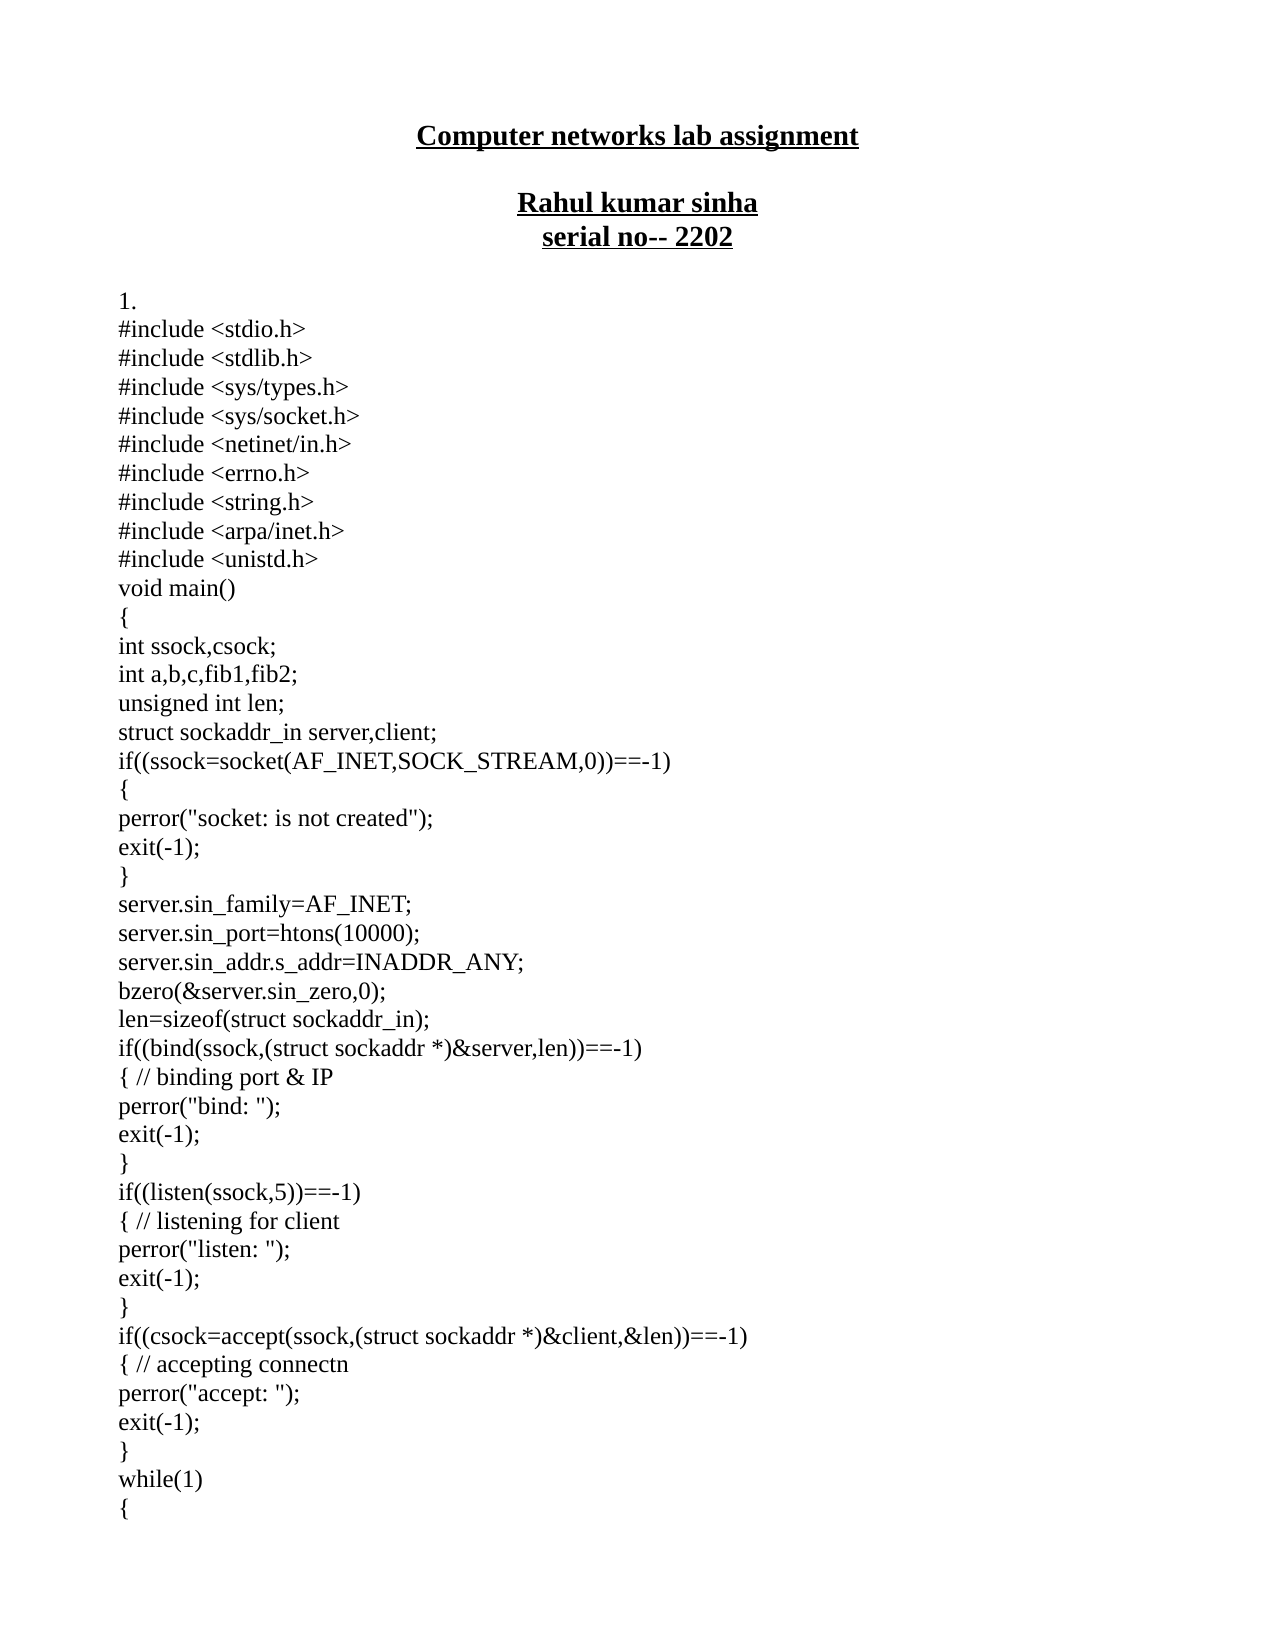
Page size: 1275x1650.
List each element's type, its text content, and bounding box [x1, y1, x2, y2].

text #include <stdio.h> [118, 314, 1157, 343]
text struct sockaddr_in server,client; [118, 717, 1157, 746]
text perror("accept: "); [118, 1378, 1157, 1407]
text int ssock,csock; [118, 631, 1157, 659]
text #include <sys/types.h> [118, 372, 1157, 401]
text bzero(&server.sin_zero,0); [118, 976, 1157, 1004]
text perror("socket: is not created"); [118, 803, 1157, 832]
text } [118, 1148, 1157, 1177]
text server.sin_family=AF_INET; [118, 889, 1157, 918]
text void main() [118, 573, 1157, 602]
text perror("bind: "); [118, 1091, 1157, 1119]
text } [118, 1292, 1157, 1321]
text { // listening for client [118, 1206, 1157, 1234]
text { [118, 1493, 1157, 1522]
text exit(-1); [118, 832, 1157, 861]
text serial no-- 2202 [118, 219, 1157, 252]
text { [118, 774, 1157, 803]
text exit(-1); [118, 1119, 1157, 1148]
text #include <sys/socket.h> [118, 401, 1157, 429]
text 1. [118, 286, 1157, 314]
text Rahul kumar sinha [118, 185, 1157, 219]
text int a,b,c,fib1,fib2; [118, 659, 1157, 688]
text #include <string.h> [118, 487, 1157, 516]
text if((ssock=socket(AF_INET,SOCK_STREAM,0))==-1) [118, 746, 1157, 774]
text #include <unistd.h> [118, 544, 1157, 573]
text len=sizeof(struct sockaddr_in); [118, 1004, 1157, 1033]
text } [118, 861, 1157, 889]
text } [118, 1436, 1157, 1464]
text { [118, 602, 1157, 631]
text if((bind(ssock,(struct sockaddr *)&server,len))==-1) [118, 1033, 1157, 1062]
text #include <errno.h> [118, 458, 1157, 487]
text if((listen(ssock,5))==-1) [118, 1177, 1157, 1206]
text { // binding port & IP [118, 1062, 1157, 1091]
text exit(-1); [118, 1407, 1157, 1436]
text #include <netinet/in.h> [118, 429, 1157, 458]
text Computer networks lab assignment [118, 118, 1157, 152]
text { // accepting connectn [118, 1349, 1157, 1378]
text #include <stdlib.h> [118, 343, 1157, 372]
text unsigned int len; [118, 688, 1157, 717]
text server.sin_port=htons(10000); [118, 918, 1157, 947]
text #include <arpa/inet.h> [118, 516, 1157, 544]
text exit(-1); [118, 1263, 1157, 1292]
text server.sin_addr.s_addr=INADDR_ANY; [118, 947, 1157, 976]
text while(1) [118, 1464, 1157, 1493]
text if((csock=accept(ssock,(struct sockaddr *)&client,&len))==-1) [118, 1321, 1157, 1349]
text perror("listen: "); [118, 1234, 1157, 1263]
